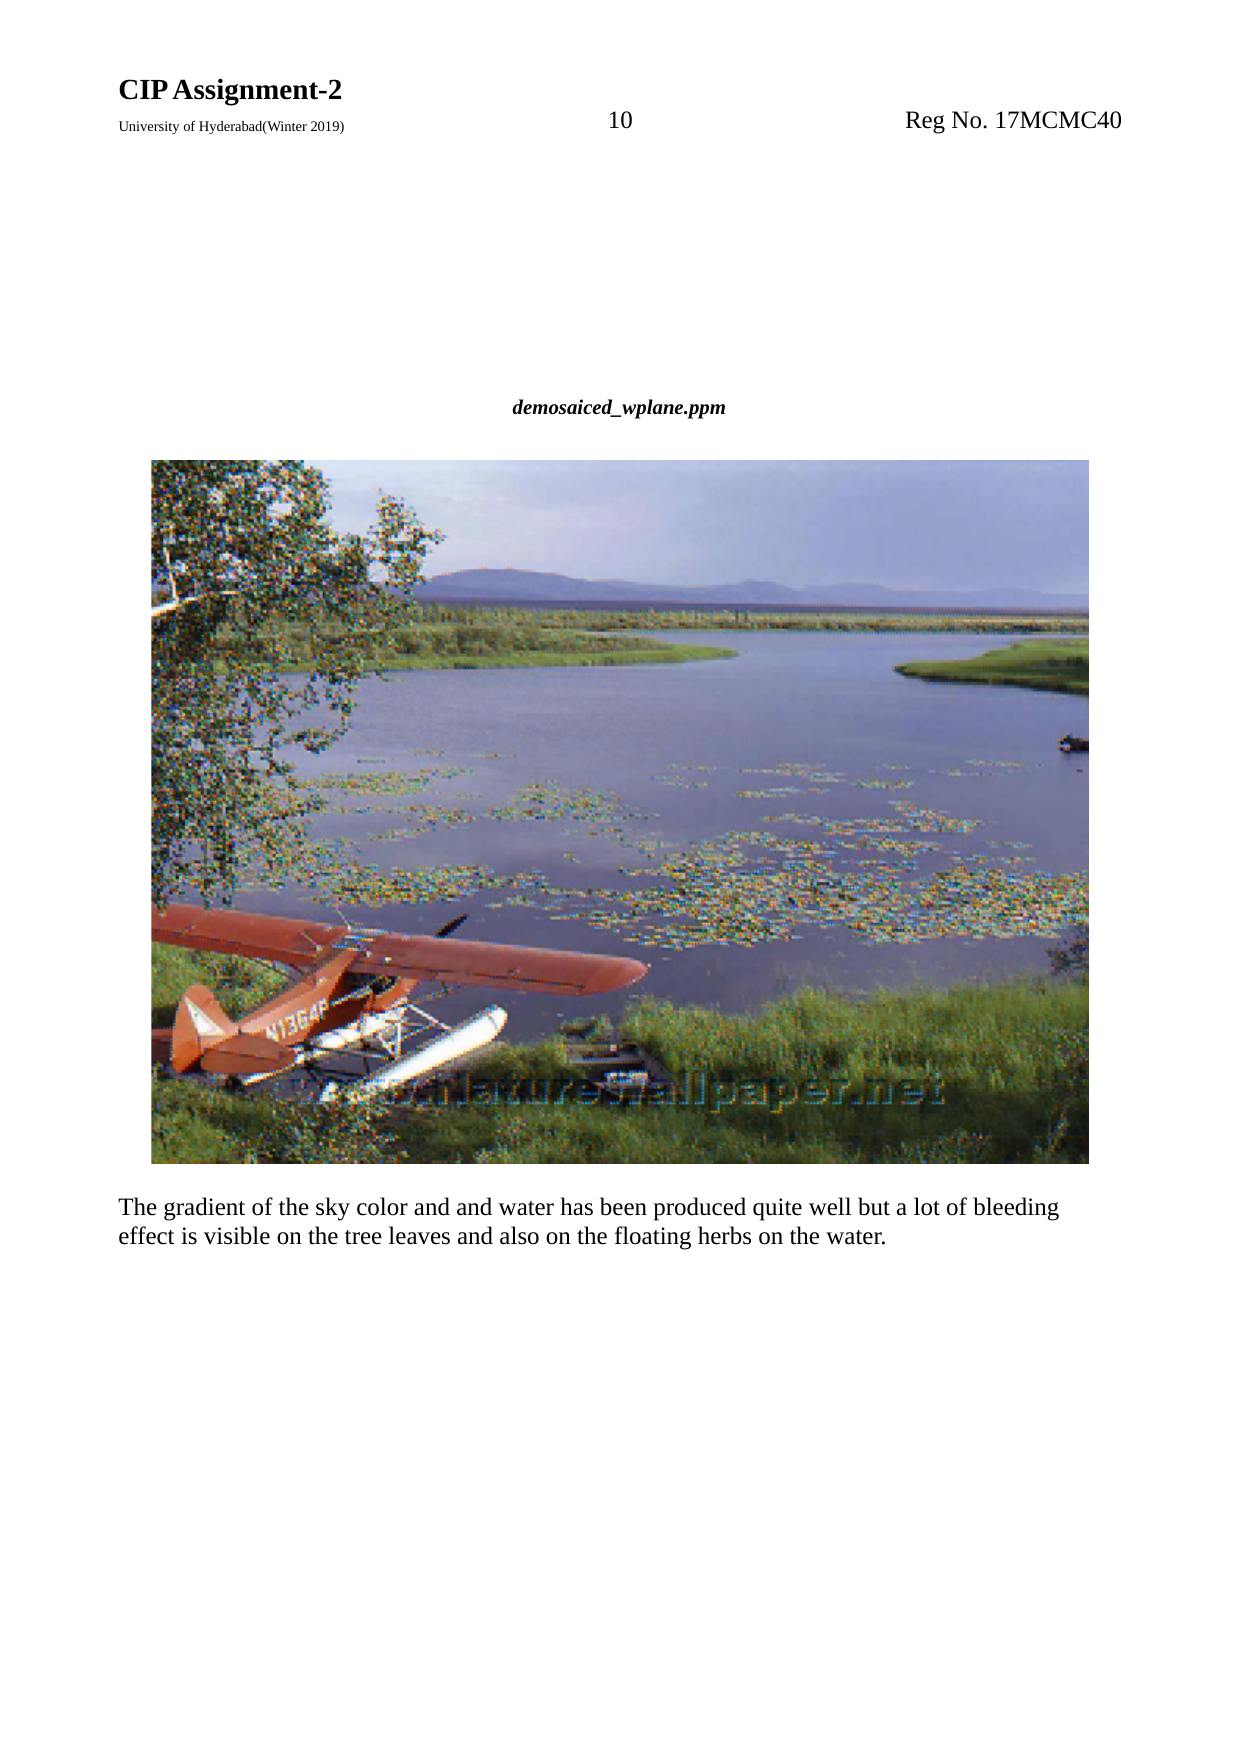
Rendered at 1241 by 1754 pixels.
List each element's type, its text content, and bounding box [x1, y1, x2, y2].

text demosaiced_wplane.ppm [118, 395, 1122, 419]
text The gradient of the sky color and and water has been produced quite well but a lot of bleeding effect is visible on the tree leaves and also on the floating herbs on the water. [118, 1192, 1122, 1250]
picture [151, 460, 1089, 1164]
